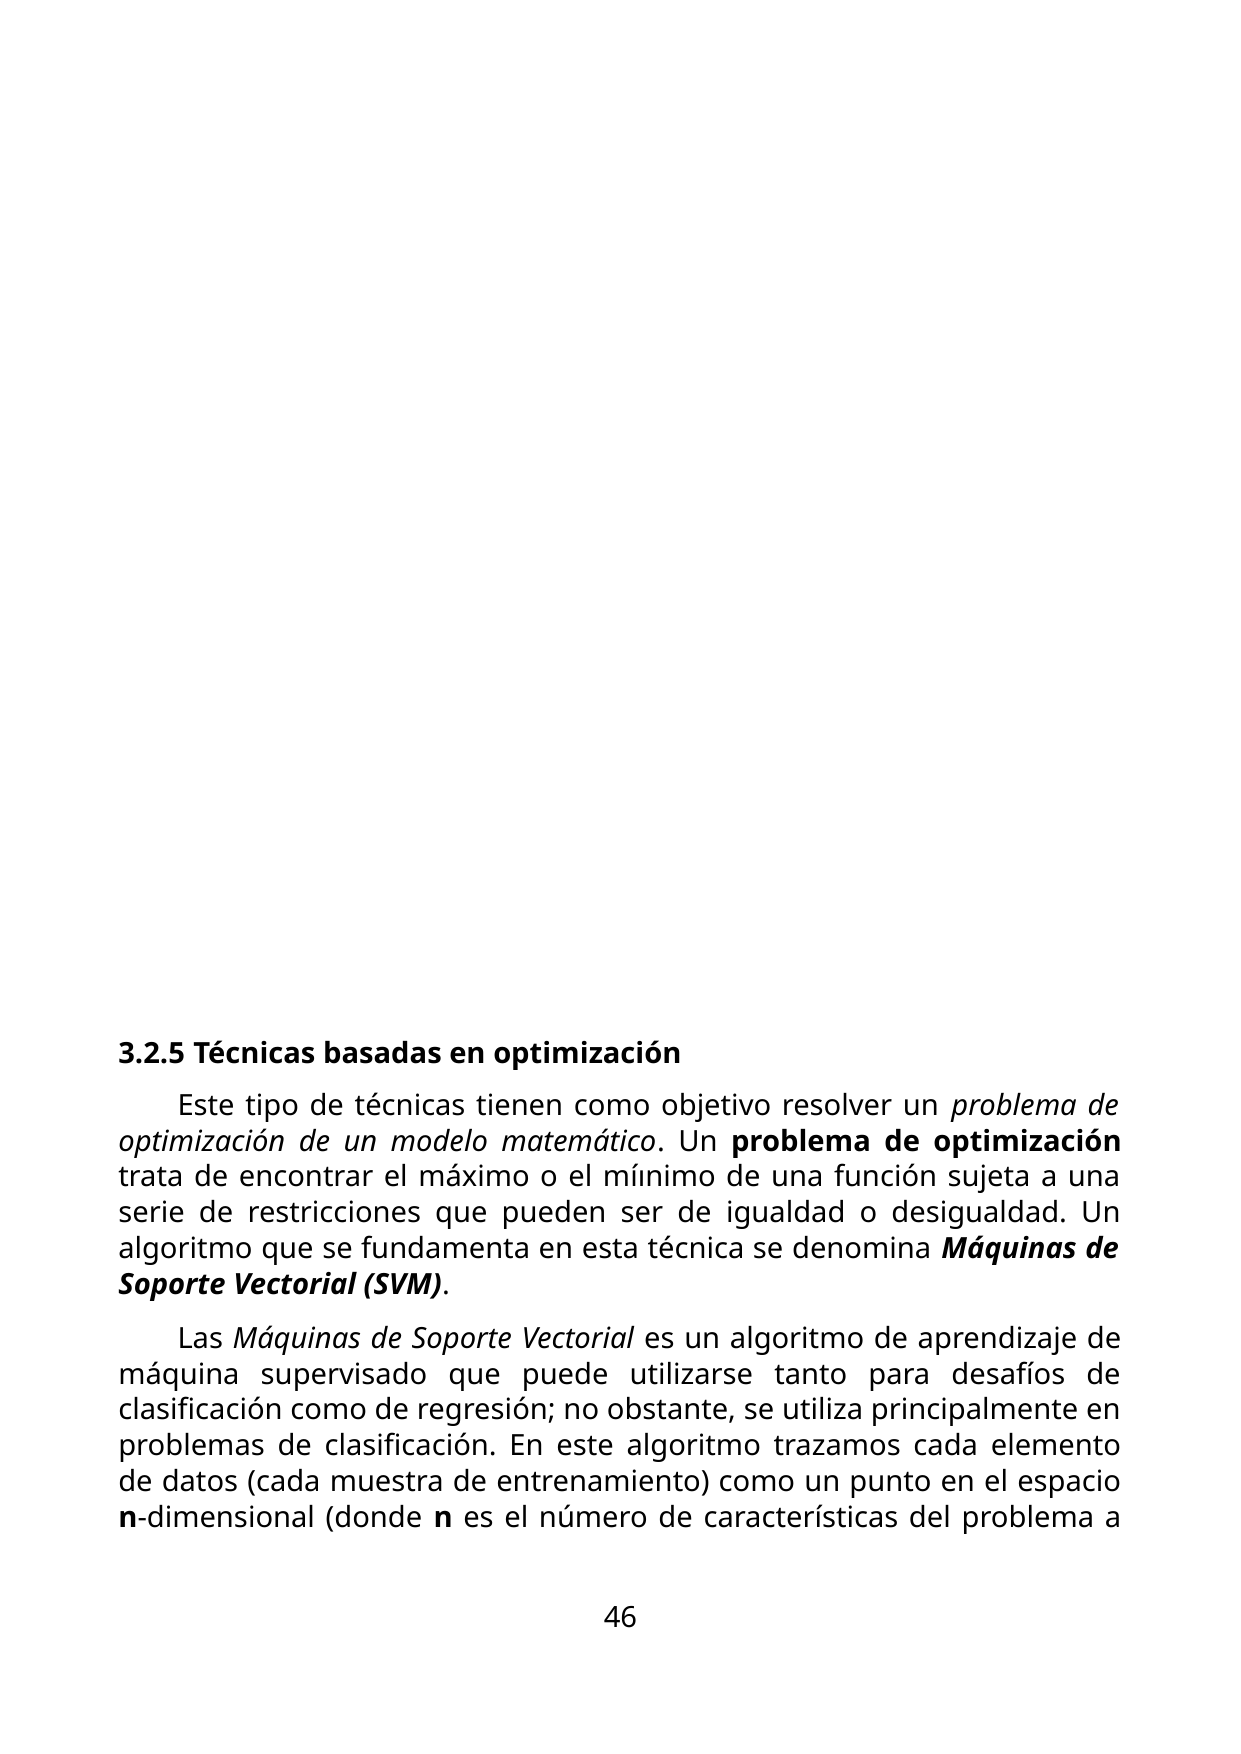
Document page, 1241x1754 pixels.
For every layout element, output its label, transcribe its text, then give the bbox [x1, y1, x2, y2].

subtitle Técnicas basadas en optimización [118, 1032, 1122, 1072]
text Este tipo de técnicas tienen como objetivo resolver un problema de optimización de un modelo matemático. Un problema de optimización trata de encontrar el máximo o el míınimo de una función sujeta a una serie de restricciones que pueden ser de igualdad o desigualdad. Un algoritmo que se fundamenta en esta técnica se denomina Máquinas de Soporte Vectorial (SVM). [118, 1084, 1122, 1303]
text Las Máquinas de Soporte Vectorial es un algoritmo de aprendizaje de máquina supervisado que puede utilizarse tanto para desafíos de clasificación como de regresión; no obstante, se utiliza principalmente en problemas de clasificación. En este algoritmo trazamos cada elemento de datos (cada muestra de entrenamiento) como un punto en el espacio n-dimensional (donde n es el número de características del problema a [118, 1317, 1122, 1536]
